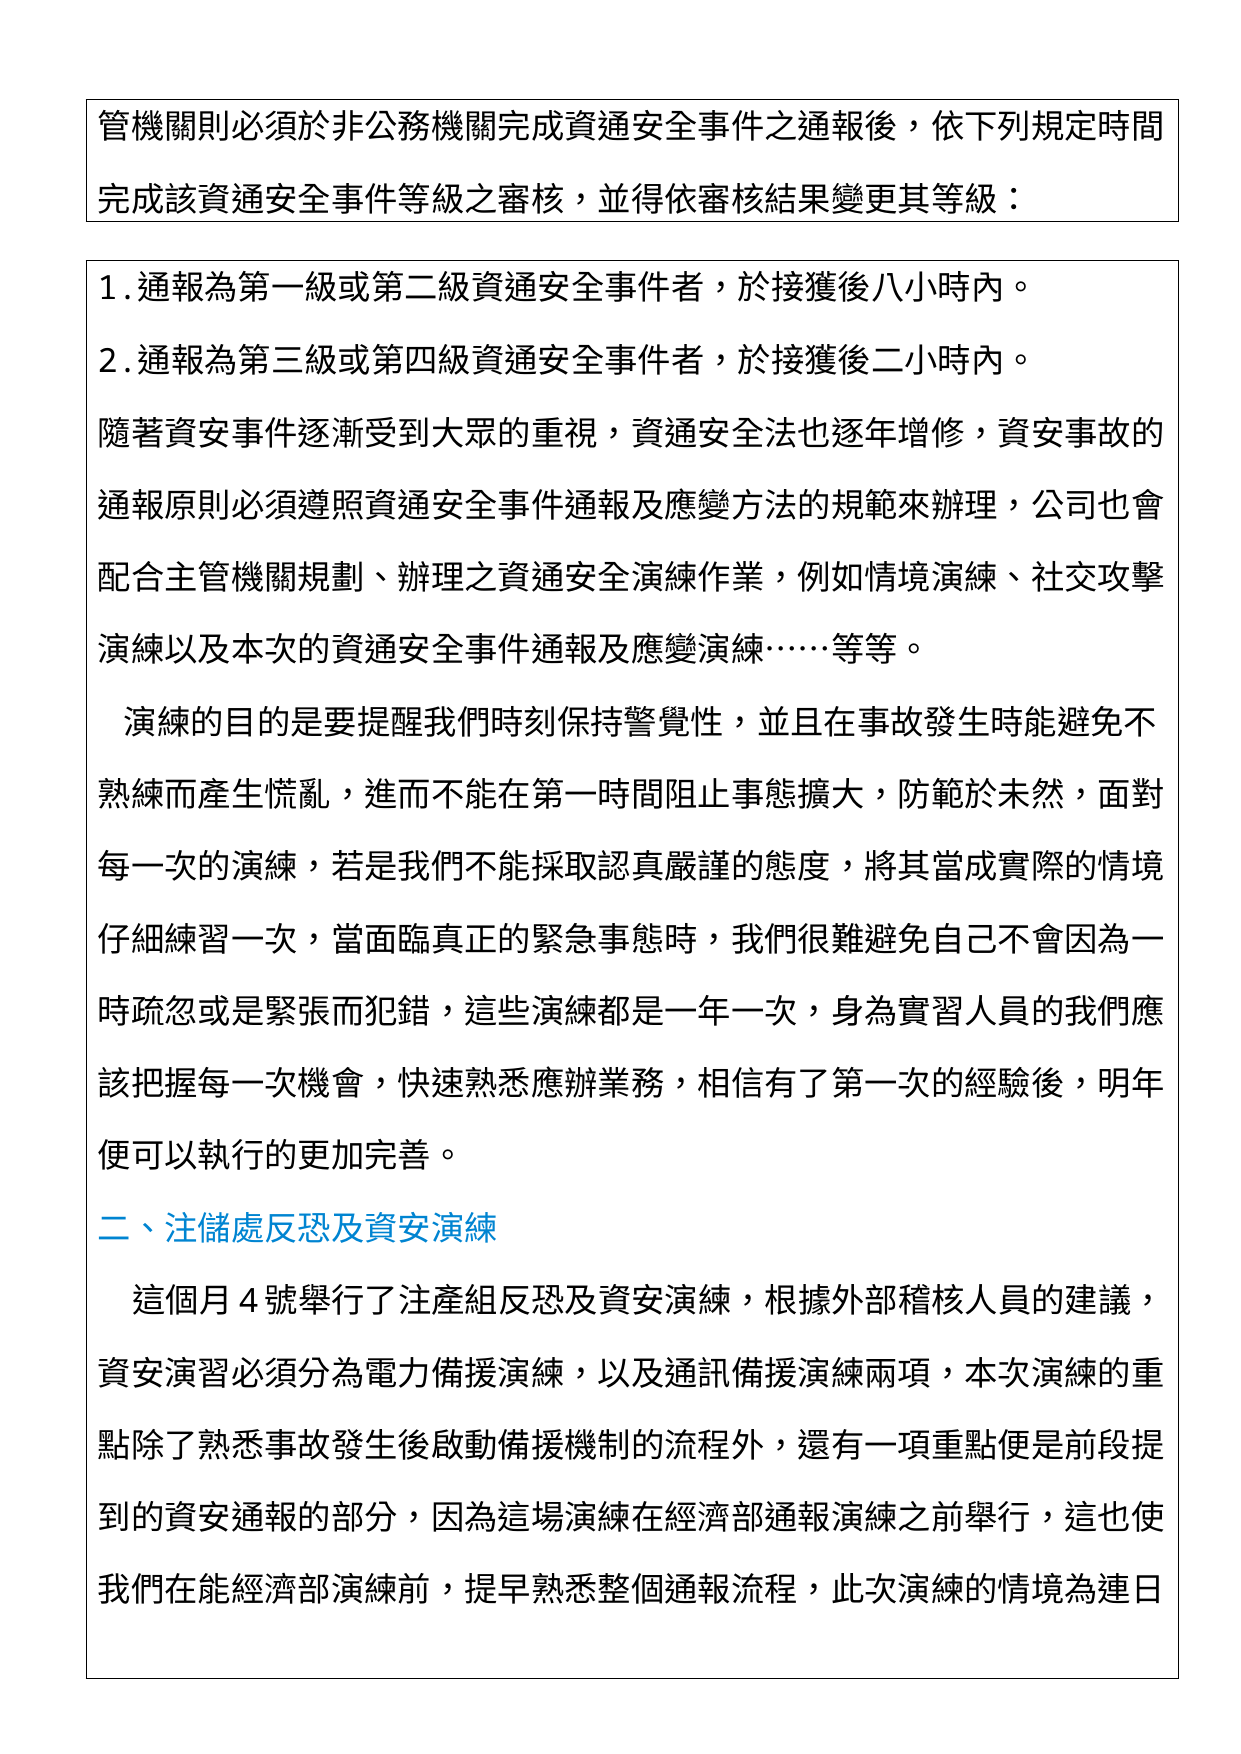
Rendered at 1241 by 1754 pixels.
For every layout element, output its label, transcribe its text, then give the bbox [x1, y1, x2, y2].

table_header 管機關則必須於非公務機關完成資通安全事件之通報後，依下列規定時間完成該資通安全事件等級之審核，並得依審核結果變更其等級： [87, 100, 1178, 221]
table_header 1.通報為第一級或第二級資通安全事件者，於接獲後八小時內。 2.通報為第三級或第四級資通安全事件者，於接獲後二小時內。 隨著資安事件逐漸受到大眾的重視，資通安全法也逐年增修，資安事故的通報原則必須遵照資通安全事件通報及應變方法的規範來辦理，公司也會配合主管機關規劃、辦理之資通安全演練作業，例如情境演練、社交攻擊演練以及本次的資通安全事件通報及應變演練……等等。 演練的目的是要提醒我們時刻保持警覺性，並且在事故發生時能避免不熟練而產生慌亂，進而不能在第一時間阻止事態擴大，防範於未然，面對每一次的演練，若是我們不能採取認真嚴謹的態度，將其當成實際的情境仔細練習一次，當面臨真正的緊急事態時，我們很難避免自己不會因為一時疏忽或是緊張而犯錯，這些演練都是一年一次，身為實習人員的我們應該把握每一次機會，快速熟悉應辦業務，相信有了第一次的經驗後，明年便可以執行的更加完善。 二、注儲處反恐及資安演練 這個月4號舉行了注產組反恐及資安演練，根據外部稽核人員的建議，資安演習必須分為電力備援演練，以及通訊備援演練兩項，本次演練的重點除了熟悉事故發生後啟動備援機制的流程外，還有一項重點便是前段提到的資安通報的部分，因為這場演練在經濟部通報演練之前舉行，這也使我們在能經濟部演練前，提早熟悉整個通報流程，此次演練的情境為連日 [87, 261, 1178, 1678]
